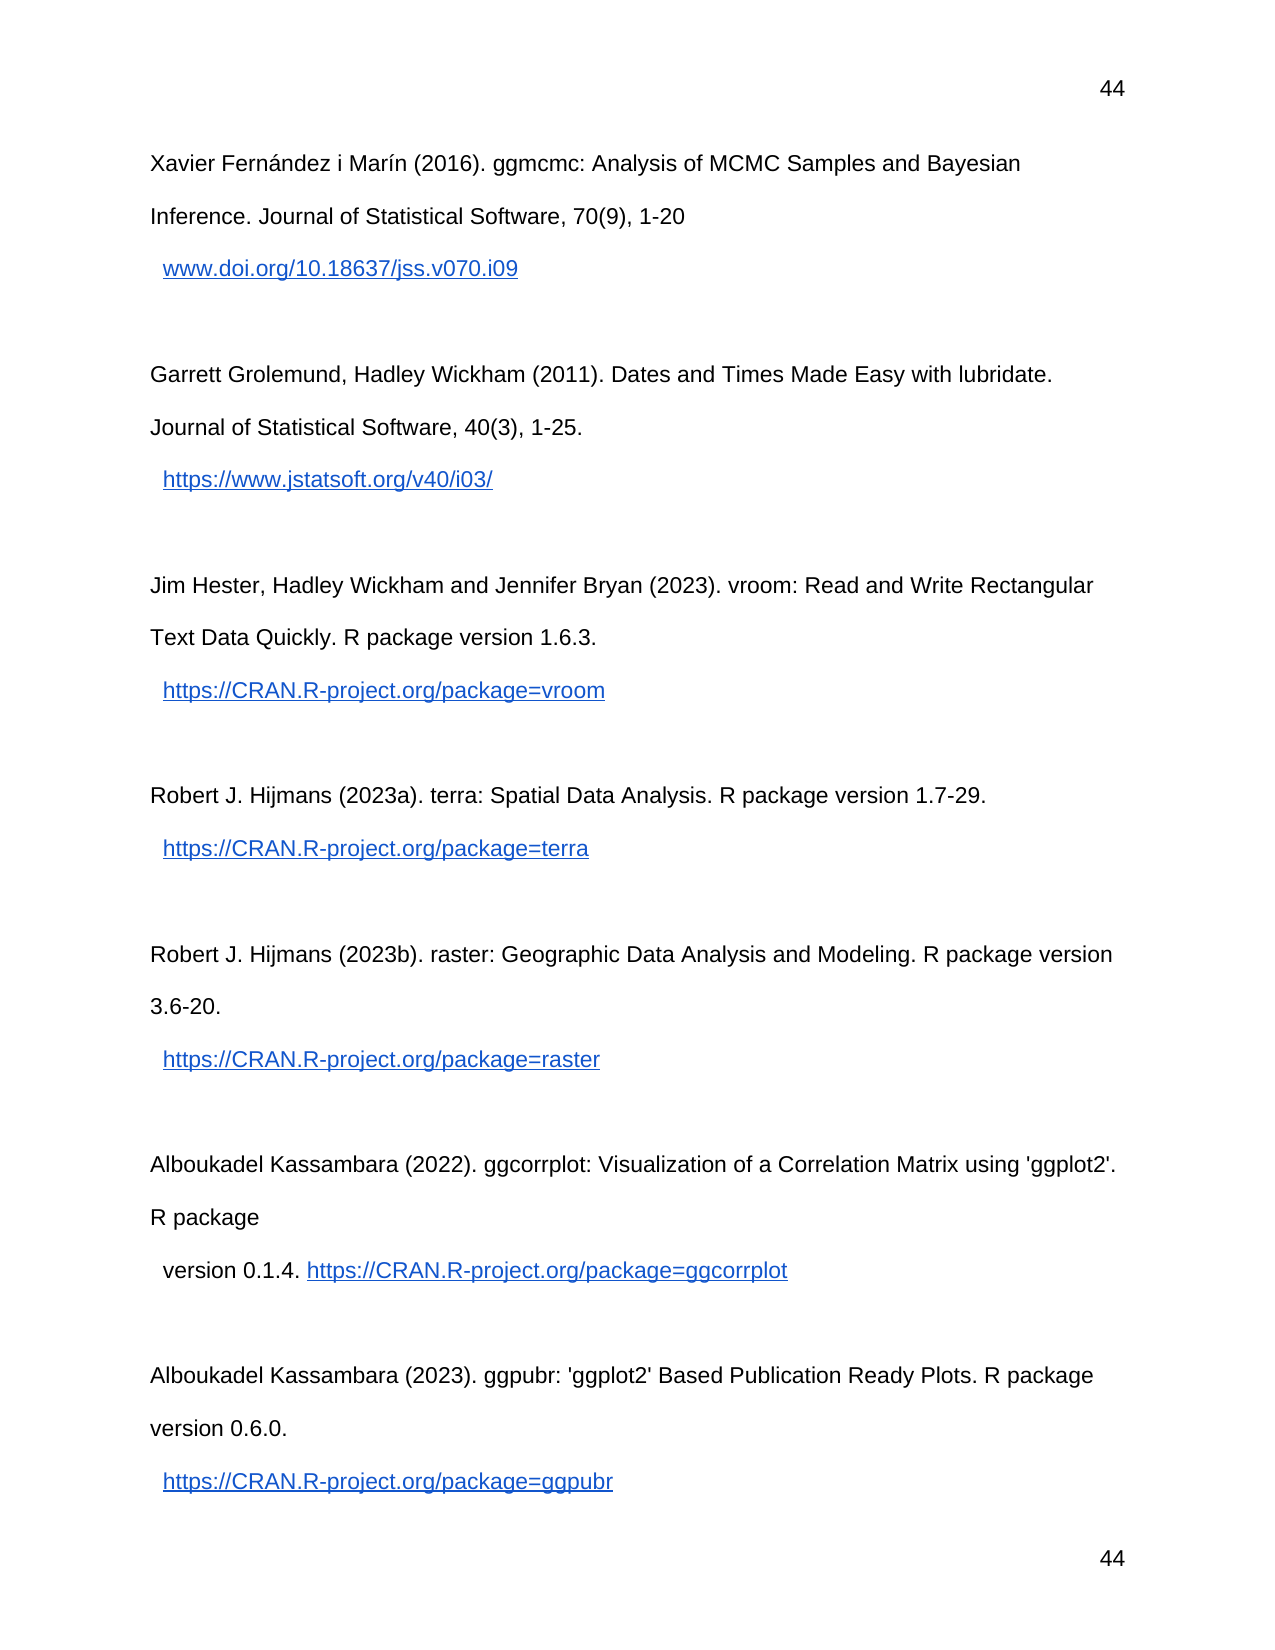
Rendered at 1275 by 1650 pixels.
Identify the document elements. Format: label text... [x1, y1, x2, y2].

text https://CRAN.R-project.org/package=ggpubr [150, 1468, 1125, 1494]
text Xavier Fernández i Marín (2016). ggmcmc: Analysis of MCMC Samples and Bayesian Inference. Journal of Statistical Software, 70(9), 1-20 [150, 150, 1125, 229]
text Alboukadel Kassambara (2022). ggcorrplot: Visualization of a Correlation Matrix using 'ggplot2'. R package [150, 1151, 1125, 1231]
text Robert J. Hijmans (2023b). raster: Geographic Data Analysis and Modeling. R package version 3.6-20. [150, 941, 1125, 1020]
text version 0.1.4. https://CRAN.R-project.org/package=ggcorrplot [150, 1257, 1125, 1283]
text https://www.jstatsoft.org/v40/i03/ [150, 466, 1125, 493]
text www.doi.org/10.18637/jss.v070.i09 [150, 255, 1125, 282]
text Garrett Grolemund, Hadley Wickham (2011). Dates and Times Made Easy with lubridate. Journal of Statistical Software, 40(3), 1-25. [150, 361, 1125, 440]
text https://CRAN.R-project.org/package=vroom [150, 677, 1125, 703]
text https://CRAN.R-project.org/package=raster [150, 1046, 1125, 1072]
text Jim Hester, Hadley Wickham and Jennifer Bryan (2023). vroom: Read and Write Rectangular Text Data Quickly. R package version 1.6.3. [150, 572, 1125, 651]
text https://CRAN.R-project.org/package=terra [150, 835, 1125, 862]
text Robert J. Hijmans (2023a). terra: Spatial Data Analysis. R package version 1.7-29. [150, 782, 1125, 809]
text Alboukadel Kassambara (2023). ggpubr: 'ggplot2' Based Publication Ready Plots. R package version 0.6.0. [150, 1362, 1125, 1441]
